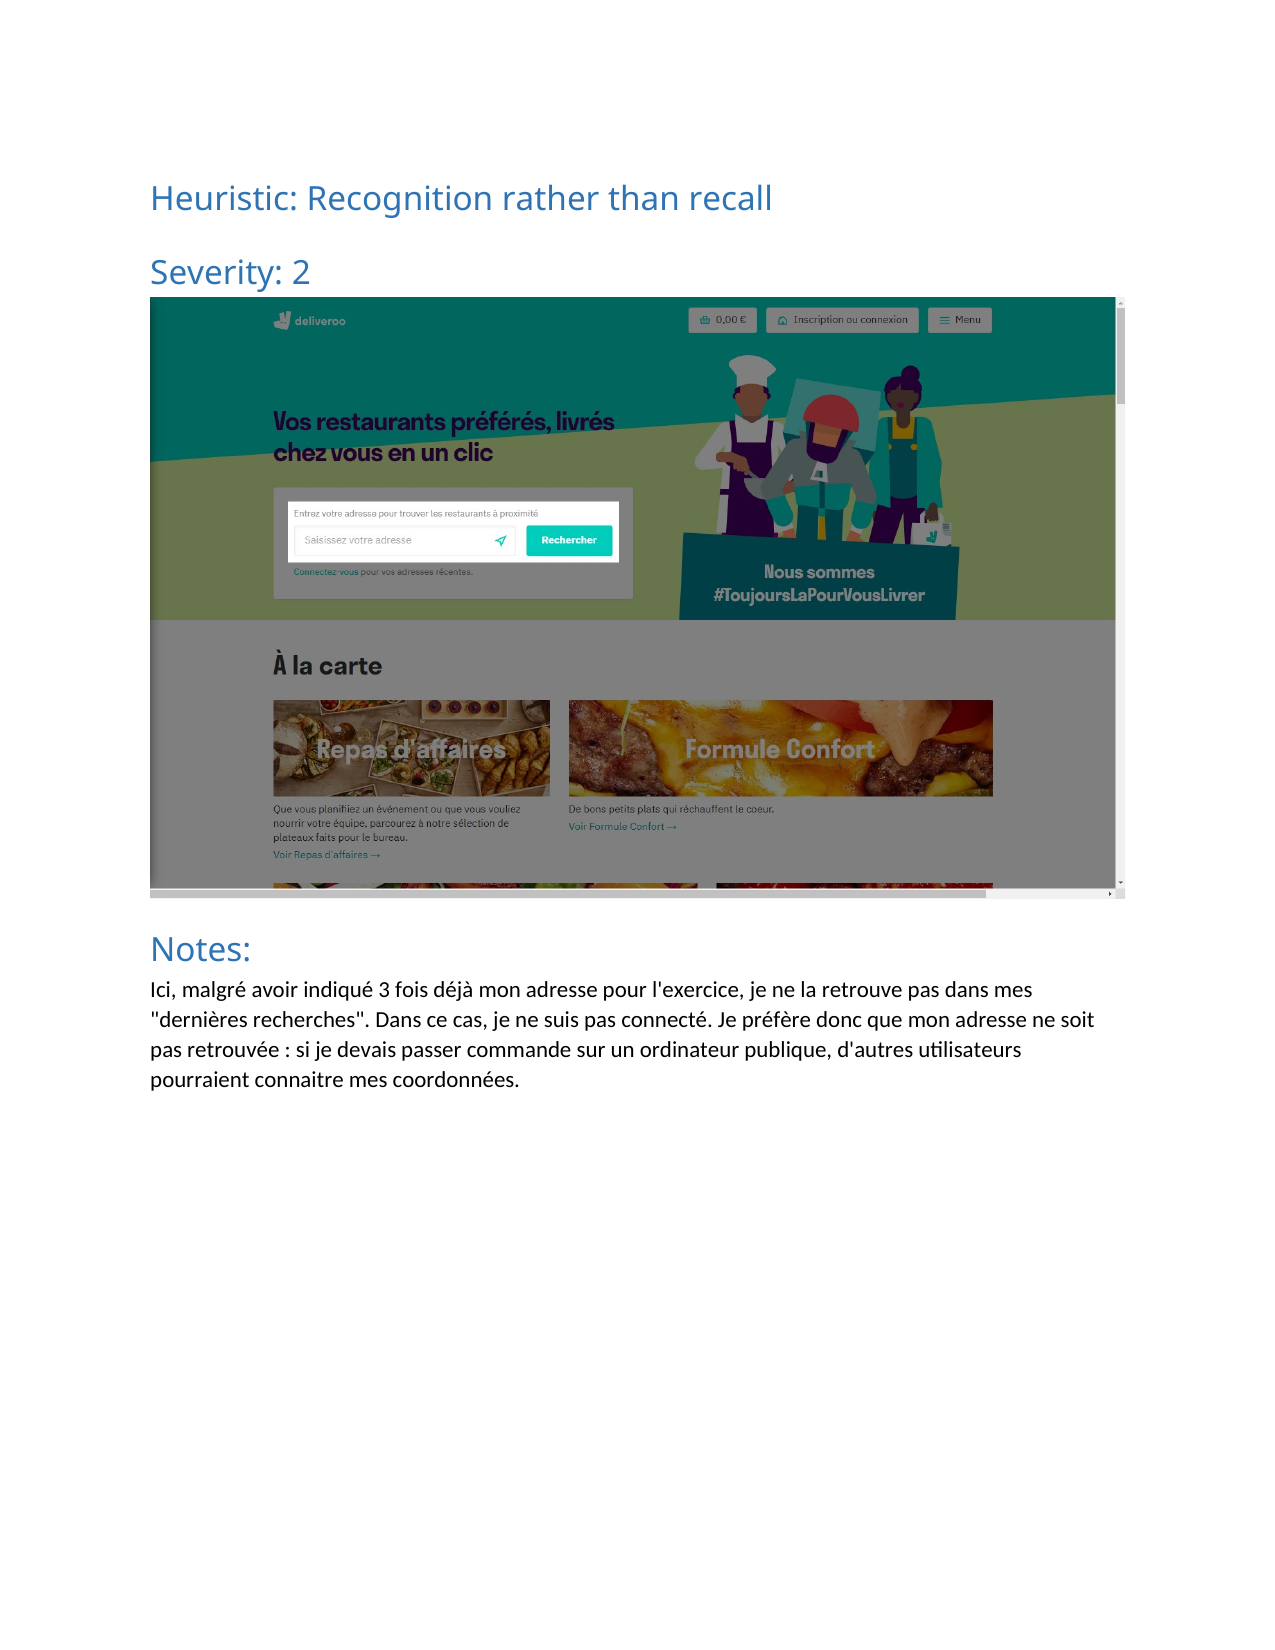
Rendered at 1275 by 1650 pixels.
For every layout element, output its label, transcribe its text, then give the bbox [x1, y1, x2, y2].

picture [150, 297, 1125, 899]
text Ici, malgré avoir indiqué 3 fois déjà mon adresse pour l'exercice, je ne la retrouve pas dans mes "dernières recherches". Dans ce cas, je ne suis pas connecté. Je préfère donc que mon adresse ne soit pas retrouvée : si je devais passer commande sur un ordinateur publique, d'autres utilisateurs pourraient connaitre mes coordonnées. [150, 975, 1125, 1093]
subtitle Severity: 2 [150, 249, 1125, 294]
subtitle Notes: [150, 926, 1125, 971]
subtitle Heuristic: Recognition rather than recall [150, 175, 1125, 220]
